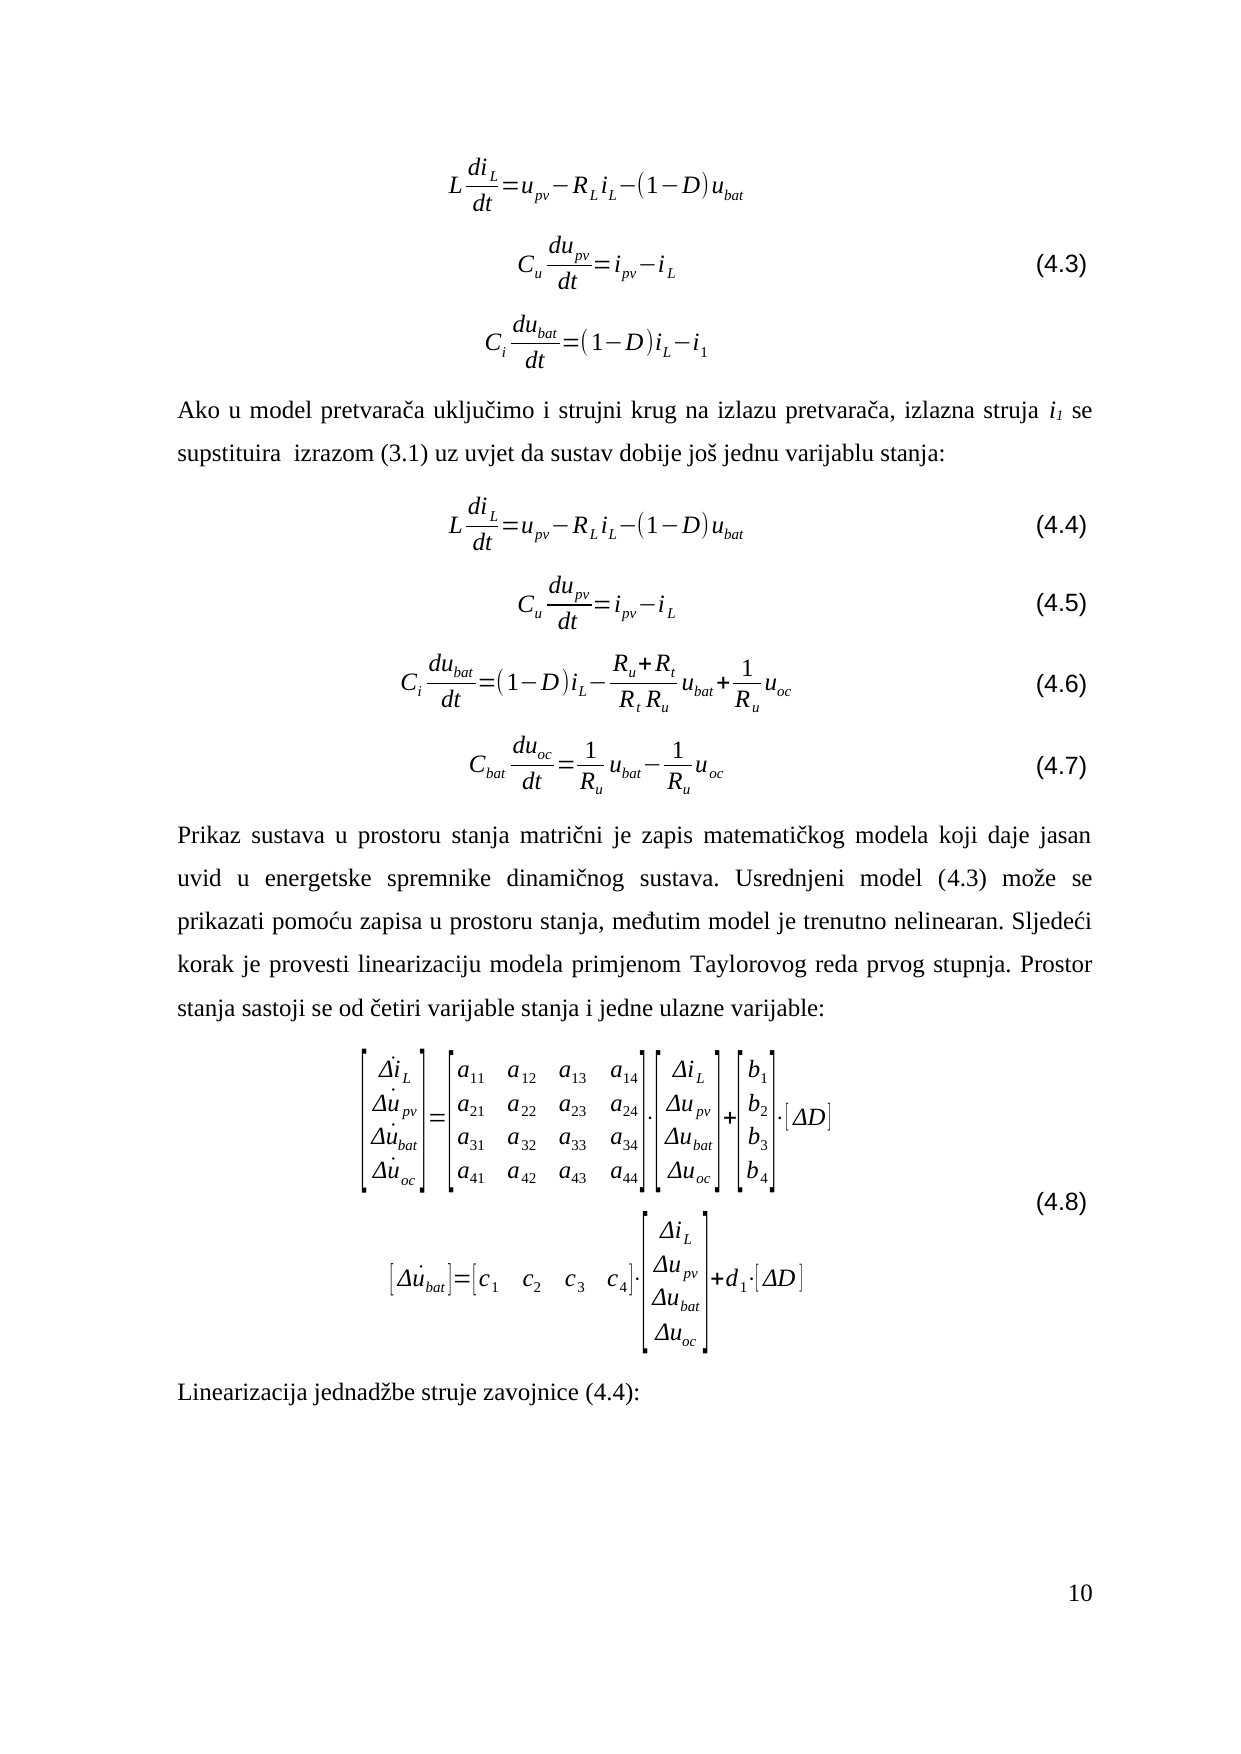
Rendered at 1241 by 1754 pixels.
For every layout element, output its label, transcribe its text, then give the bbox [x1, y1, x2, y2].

table_header [177, 487, 1015, 566]
text Prikaz sustava u prostoru stanja matrični je zapis matematičkog modela koji daje jasan uvid u energetske spremnike dinamičnog sustava. Usrednjeni model (4.3) može se prikazati pomoću zapisa u prostoru stanja, međutim model je trenutno nelinearan. Sljedeći korak je provesti linearizaciju modela primjenom Taylorovog reda prvog stupnja. Prostor stanja sastoji se od četiri varijable stanja i jedne ulazne varijable: [177, 820, 1093, 1021]
table_cell [177, 1204, 1015, 1365]
table_cell (4.6) [1015, 644, 1093, 726]
table_header (4.8) [1015, 1042, 1093, 1365]
text Ako u model pretvarača uključimo i strujni krug na izlazu pretvarača, izlazna struja i1 se supstituira izrazom (3.1) uz uvjet da sustav dobije još jednu varijablu stanja: [177, 395, 1093, 467]
table_cell [177, 226, 1015, 304]
table_header (4.3) [1015, 148, 1093, 383]
table_cell [177, 305, 1015, 383]
table_header (4.4) [1015, 487, 1093, 566]
table_header [177, 148, 1015, 226]
table_cell [177, 726, 1015, 808]
text Linearizacija jednadžbe struje zavojnice (4.4): [177, 1377, 1093, 1406]
table_cell [177, 566, 1015, 644]
table_header [177, 1042, 1015, 1204]
table_cell [177, 644, 1015, 726]
table_cell (4.5) [1015, 566, 1093, 644]
table_cell (4.7) [1015, 726, 1093, 808]
